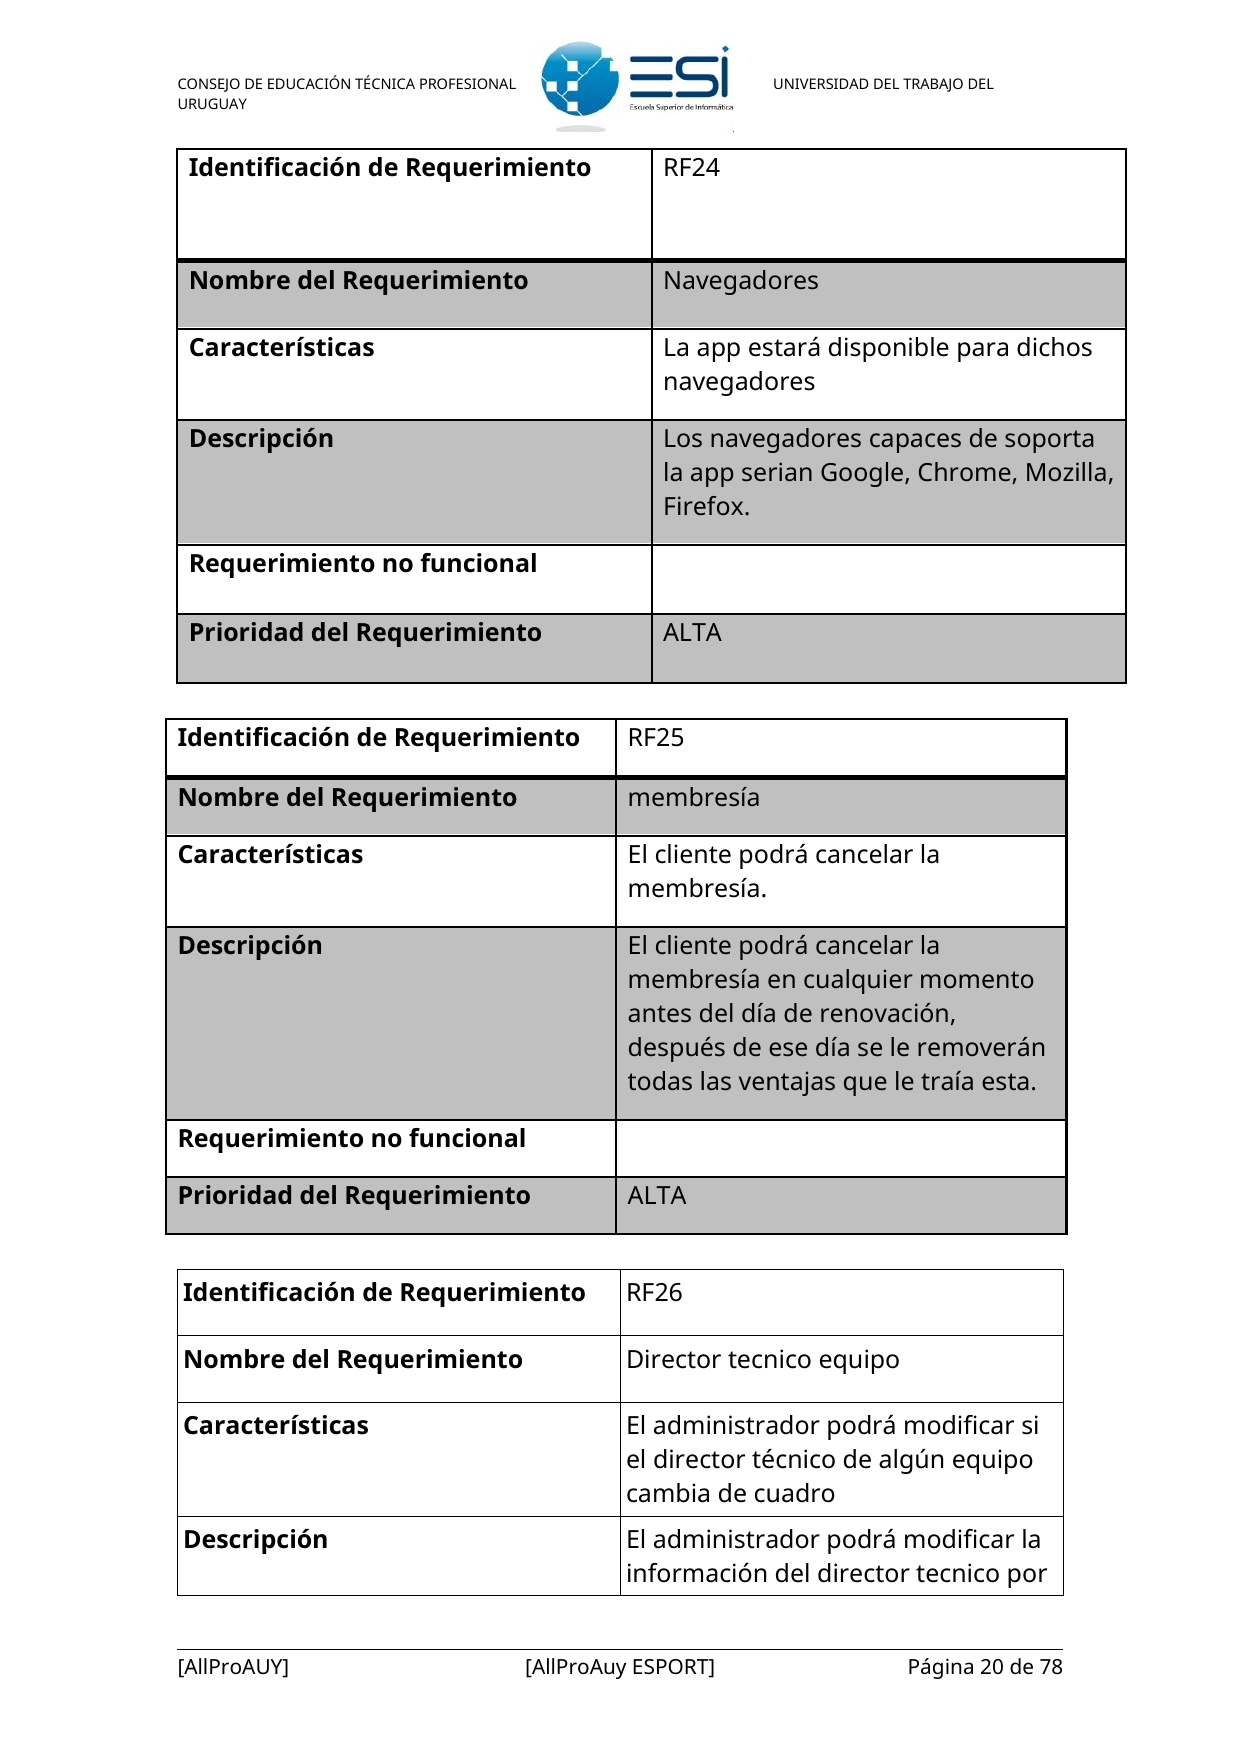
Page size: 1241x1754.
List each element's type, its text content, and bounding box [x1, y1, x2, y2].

table_header Identificación de Requerimiento [178, 150, 651, 258]
table_header RF24 [653, 150, 1125, 258]
table_cell Prioridad del Requerimiento [178, 615, 651, 682]
table_cell Navegadores [653, 263, 1125, 327]
table_cell Requerimiento no funcional [178, 546, 651, 613]
table_cell Los navegadores capaces de soporta la app serian Google, Chrome, Mozilla, Firefox. [653, 421, 1125, 543]
table_cell El cliente podrá cancelar la membresía. [617, 837, 1065, 926]
table_cell Descripción [178, 421, 651, 543]
table_cell [653, 546, 1125, 613]
table_cell Nombre del Requerimiento [178, 263, 651, 327]
table_cell ALTA [617, 1178, 1065, 1233]
table_cell [617, 1121, 1065, 1176]
table_cell Nombre del Requerimiento [178, 1336, 620, 1402]
table_cell Características [178, 1403, 620, 1516]
table_cell Requerimiento no funcional [167, 1121, 615, 1176]
table_cell Prioridad del Requerimiento [167, 1178, 615, 1233]
table_header Identificación de Requerimiento [178, 1270, 620, 1335]
table_cell El administrador podrá modificar si el director técnico de algún equipo cambia de cuadro [621, 1403, 1063, 1516]
table_cell Descripción [178, 1517, 620, 1595]
table_header RF25 [617, 720, 1065, 775]
table_cell El cliente podrá cancelar la membresía en cualquier momento antes del día de renovación, después de ese día se le removerán todas las ventajas que le traía esta. [617, 928, 1065, 1119]
table_cell Características [178, 330, 651, 418]
table_cell membresía [617, 780, 1065, 834]
table_cell ALTA [653, 615, 1125, 682]
table_cell Director tecnico equipo [621, 1336, 1063, 1402]
table_header RF26 [621, 1270, 1063, 1335]
table_header Identificación de Requerimiento [167, 720, 615, 775]
table_cell La app estará disponible para dichos navegadores [653, 330, 1125, 418]
picture [534, 39, 734, 132]
table_cell Características [167, 837, 615, 926]
table_cell Nombre del Requerimiento [167, 780, 615, 834]
table_cell Descripción [167, 928, 615, 1119]
table_cell El administrador podrá modificar la información del director tecnico por [621, 1517, 1063, 1595]
